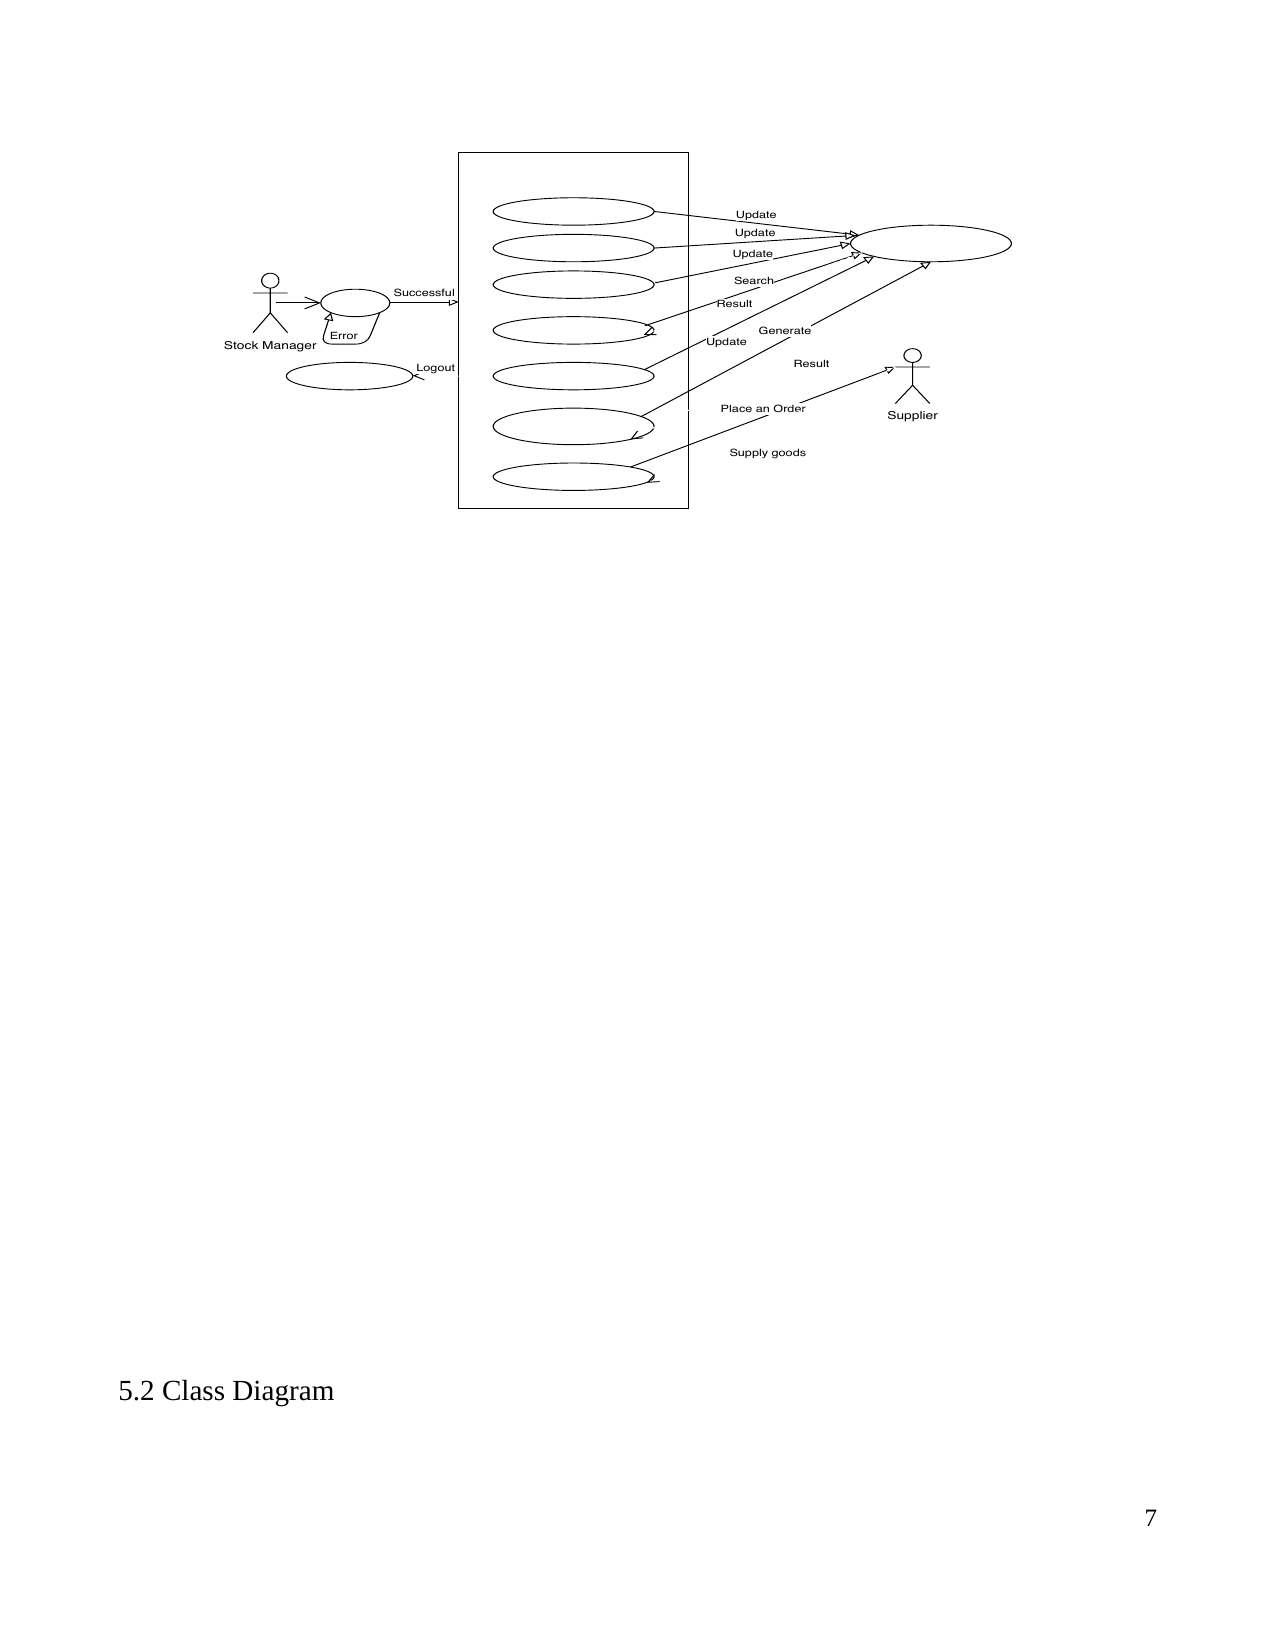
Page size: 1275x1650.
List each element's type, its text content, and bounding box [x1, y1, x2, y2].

text 5.2 Class Diagram [118, 1373, 1157, 1407]
